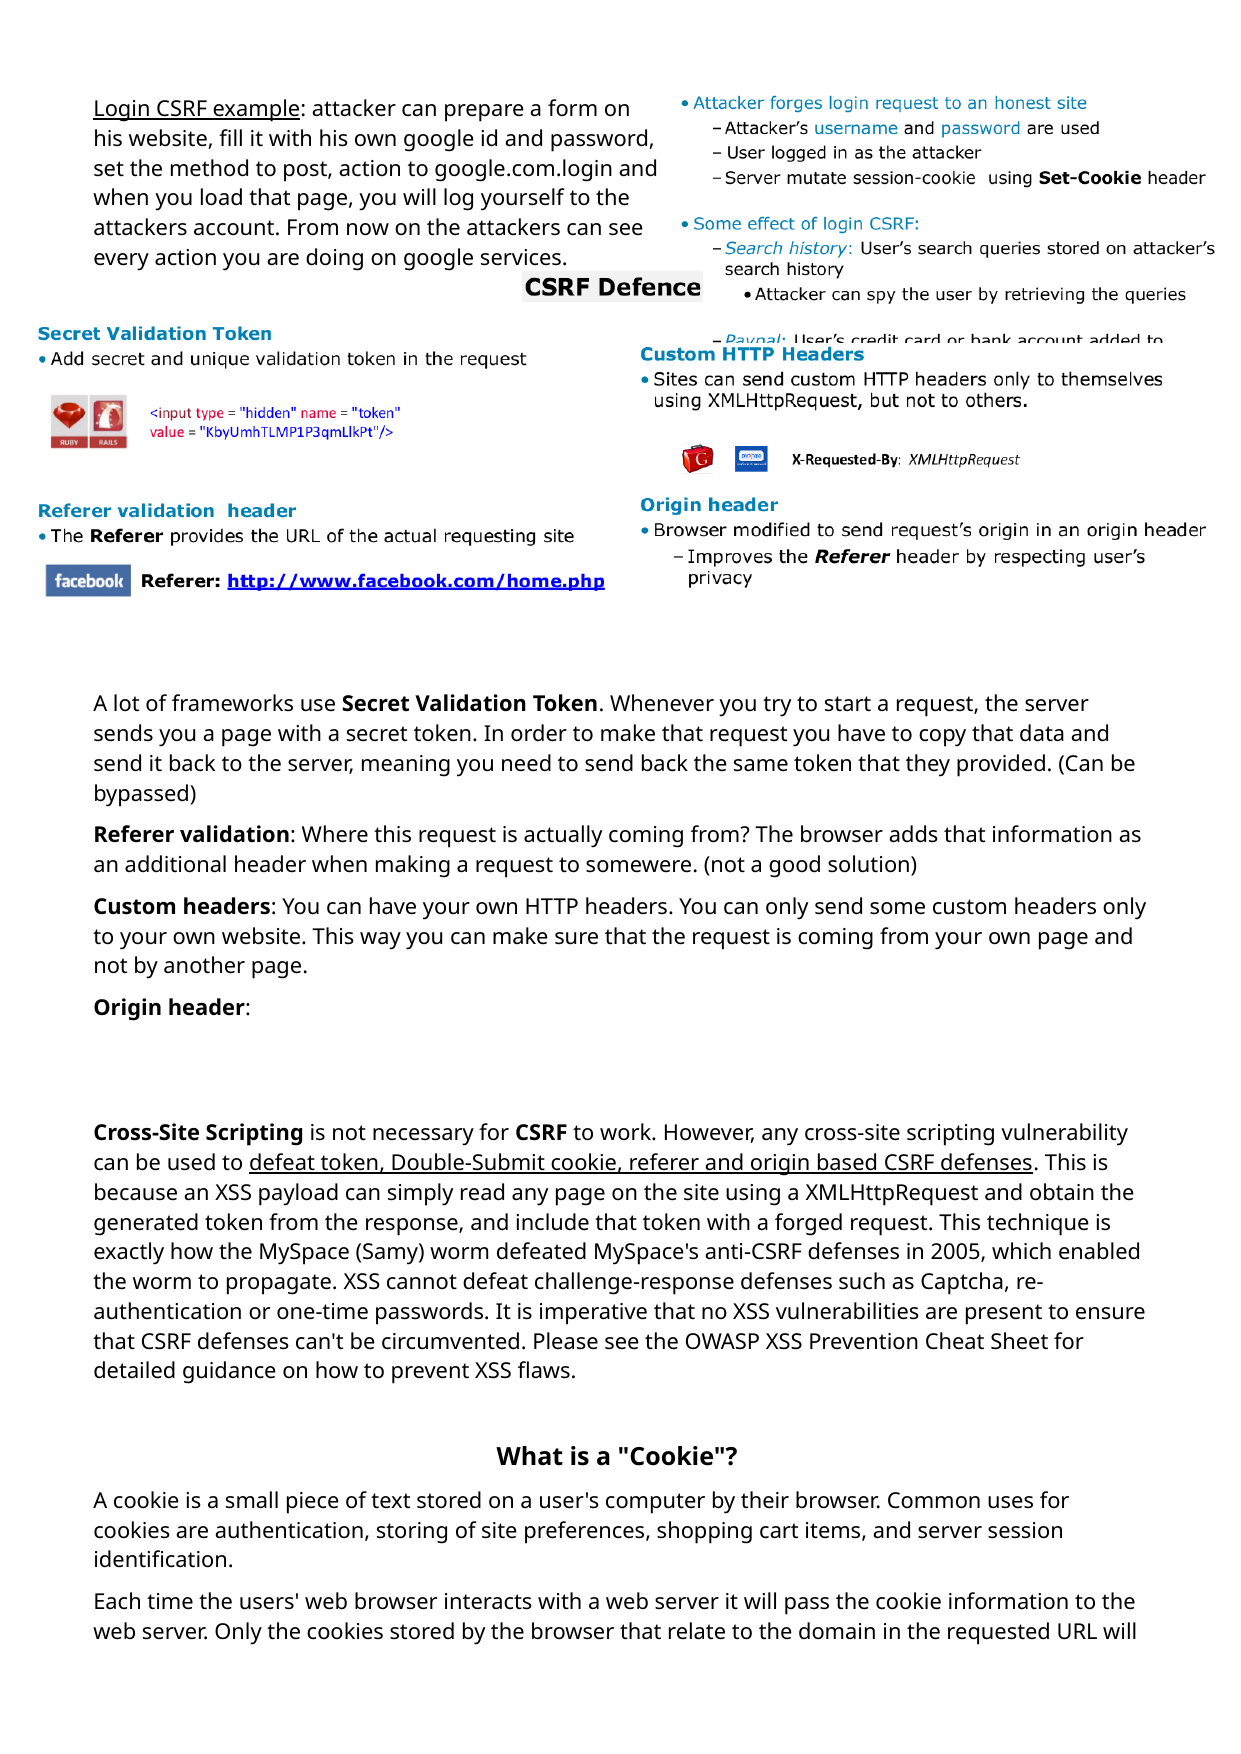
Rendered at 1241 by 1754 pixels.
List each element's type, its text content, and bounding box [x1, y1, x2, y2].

picture [35, 321, 607, 603]
text Referer validation: Where this request is actually coming from? The browser adds that information as an additional header when making a request to somewere. (not a good solution) [93, 819, 1147, 879]
text Custom headers: You can have your own HTTP headers. You can only send some custom headers only to your own website. This way you can make sure that the request is coming from your own page and not by another page. [93, 891, 1147, 980]
text Cross-Site Scripting is not necessary for CSRF to work. However, any cross-site scripting vulnerability can be used to defeat token, Double-Submit cookie, referer and origin based CSRF defenses. This is because an XSS payload can simply read any page on the site using a XMLHttpRequest and obtain the generated token from the response, and include that token with a forged request. This technique is exactly how the MySpace (Samy) worm defeated MySpace's anti-CSRF defenses in 2005, which enabled the worm to propagate. XSS cannot defeat challenge-response defenses such as Captcha, re-authentication or one-time passwords. It is imperative that no XSS vulnerabilities are present to ensure that CSRF defenses can't be circumvented. Please see the OWASP XSS Prevention Cheat Sheet for detailed guidance on how to prevent XSS flaws. [93, 1117, 1147, 1385]
text A cookie is a small piece of text stored on a user's computer by their browser. Common uses for cookies are authentication, storing of site preferences, shopping cart items, and server session identification. [93, 1485, 1147, 1574]
text Login CSRF example: attacker can prepare a form on his website, fill it with his own google id and password, set the method to post, action to google.com.login and when you load that page, you will log yourself to the attackers account. From now on the attackers can see every action you are doing on google services. [93, 93, 1147, 272]
text Each time the users' web browser interacts with a web server it will pass the cookie information to the web server. Only the cookies stored by the browser that relate to the domain in the requested URL will [93, 1586, 1147, 1646]
picture [521, 95, 1218, 589]
text What is a "Cookie"? [93, 1439, 1147, 1473]
text Origin header: [93, 992, 1147, 1022]
text A lot of frameworks use Secret Validation Token. Whenever you try to start a request, the server sends you a page with a secret token. In order to make that request you have to copy that data and send it back to the server, meaning you need to send back the same token that they provided. (Can be bypassed) [93, 688, 1147, 808]
